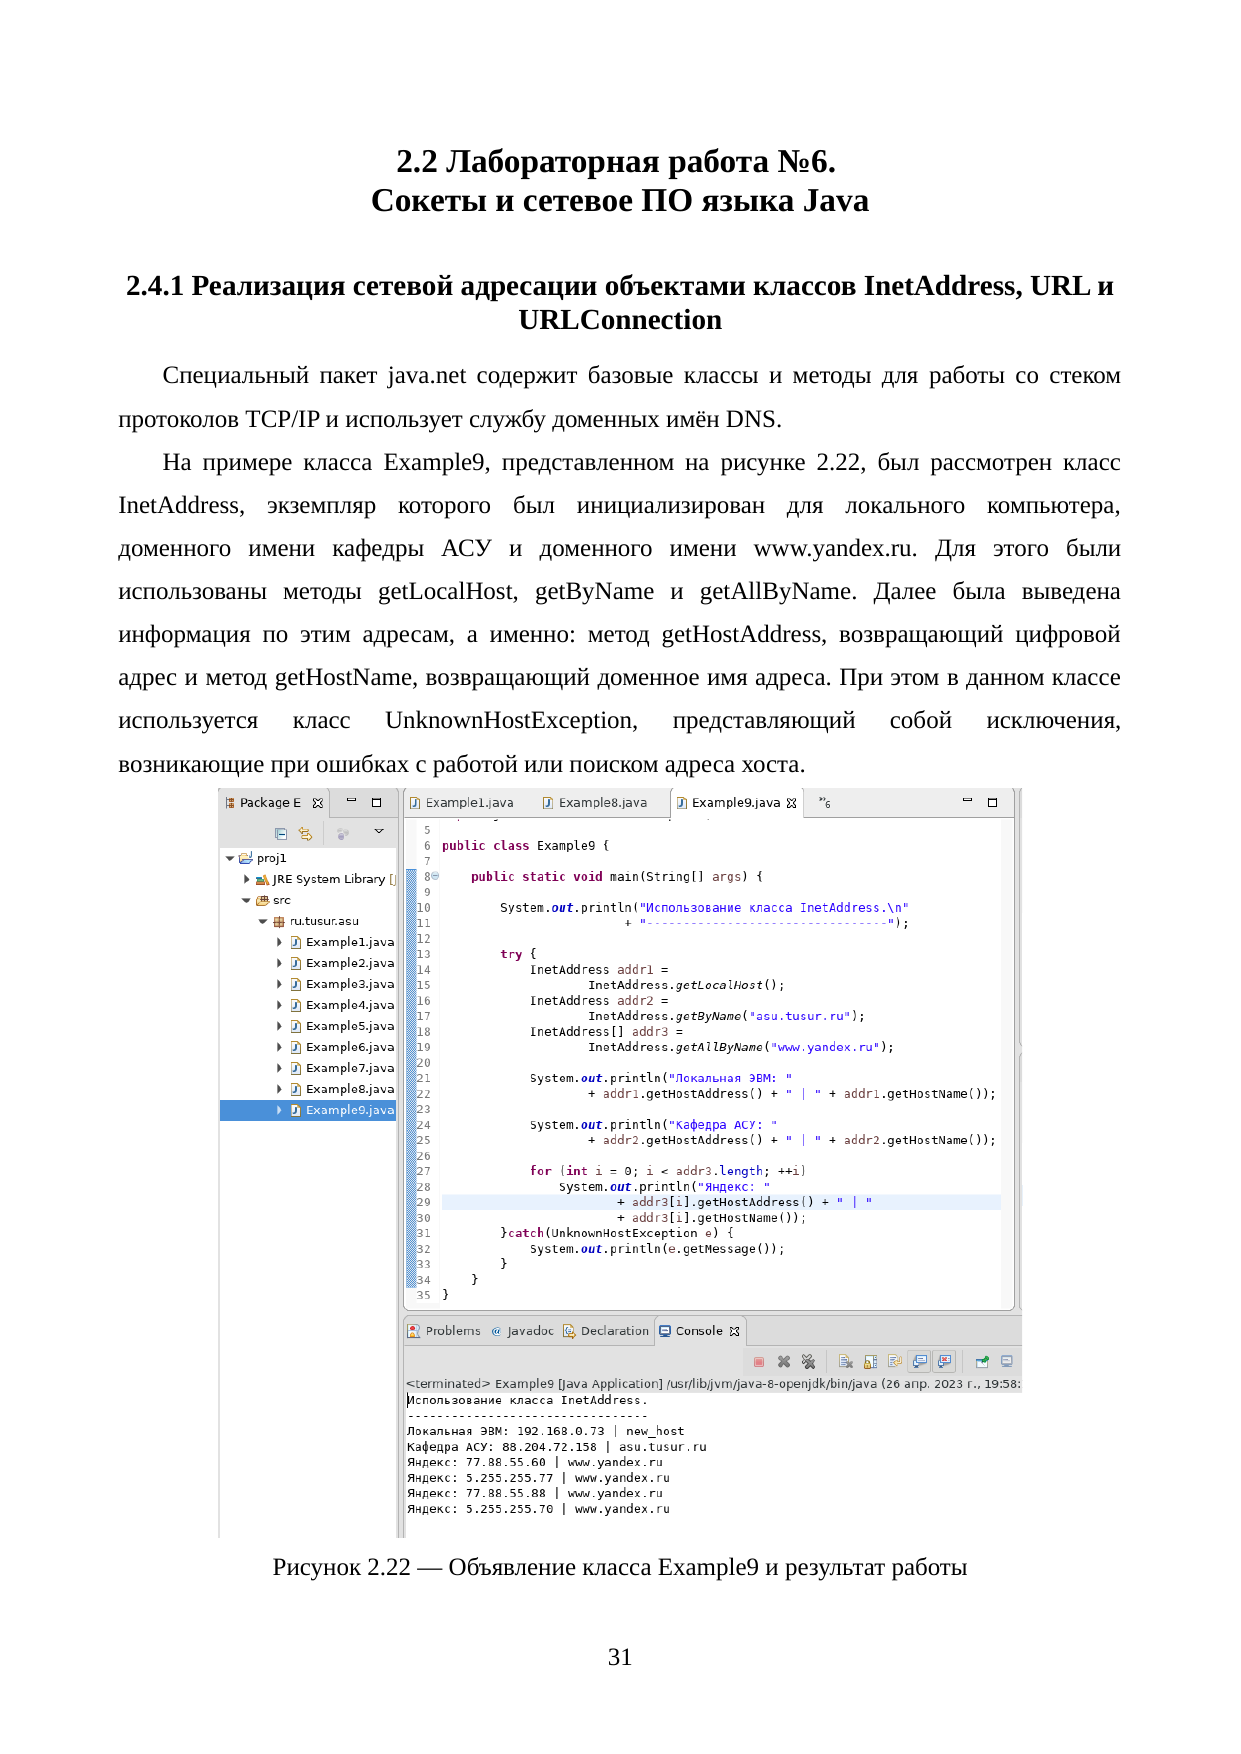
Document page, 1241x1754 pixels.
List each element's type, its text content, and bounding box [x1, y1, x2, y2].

text Специальный пакет java.net содержит базовые классы и методы для работы со стеком протоколов TCP/IP и использует службу доменных имён DNS. [118, 361, 1122, 432]
text На примере класса Example9, представленном на рисунке 2.22, был рассмотрен класс InetAddress, экземпляр которого был инициализирован для локального компьютера, доменного имени кафедры АСУ и доменного имени www.yandex.ru. Для этого были использованы методы getLocalHost, getByName и getAllByName. Далее была выведена информация по этим адресам, а именно: метод getHostAddress, возвращающий цифровой адрес и метод getHostName, возвращающий доменное имя адреса. При этом в данном классе используется класс UnknownHostException, представляющий собой исключения, возникающие при ошибках с работой или поиском адреса хоста. [118, 447, 1122, 777]
subtitle 2.4.1 Реализация сетевой адресации объектами классов InetAddress, URL и URLConnection [118, 268, 1122, 336]
picture [218, 788, 1023, 1538]
text Рисунок 2.22 — Объявление класса Example9 и результат работы [118, 792, 1122, 1581]
subtitle 2.2 Лабораторная работа №6. Сокеты и сетевое ПО языка Java [118, 142, 1122, 218]
